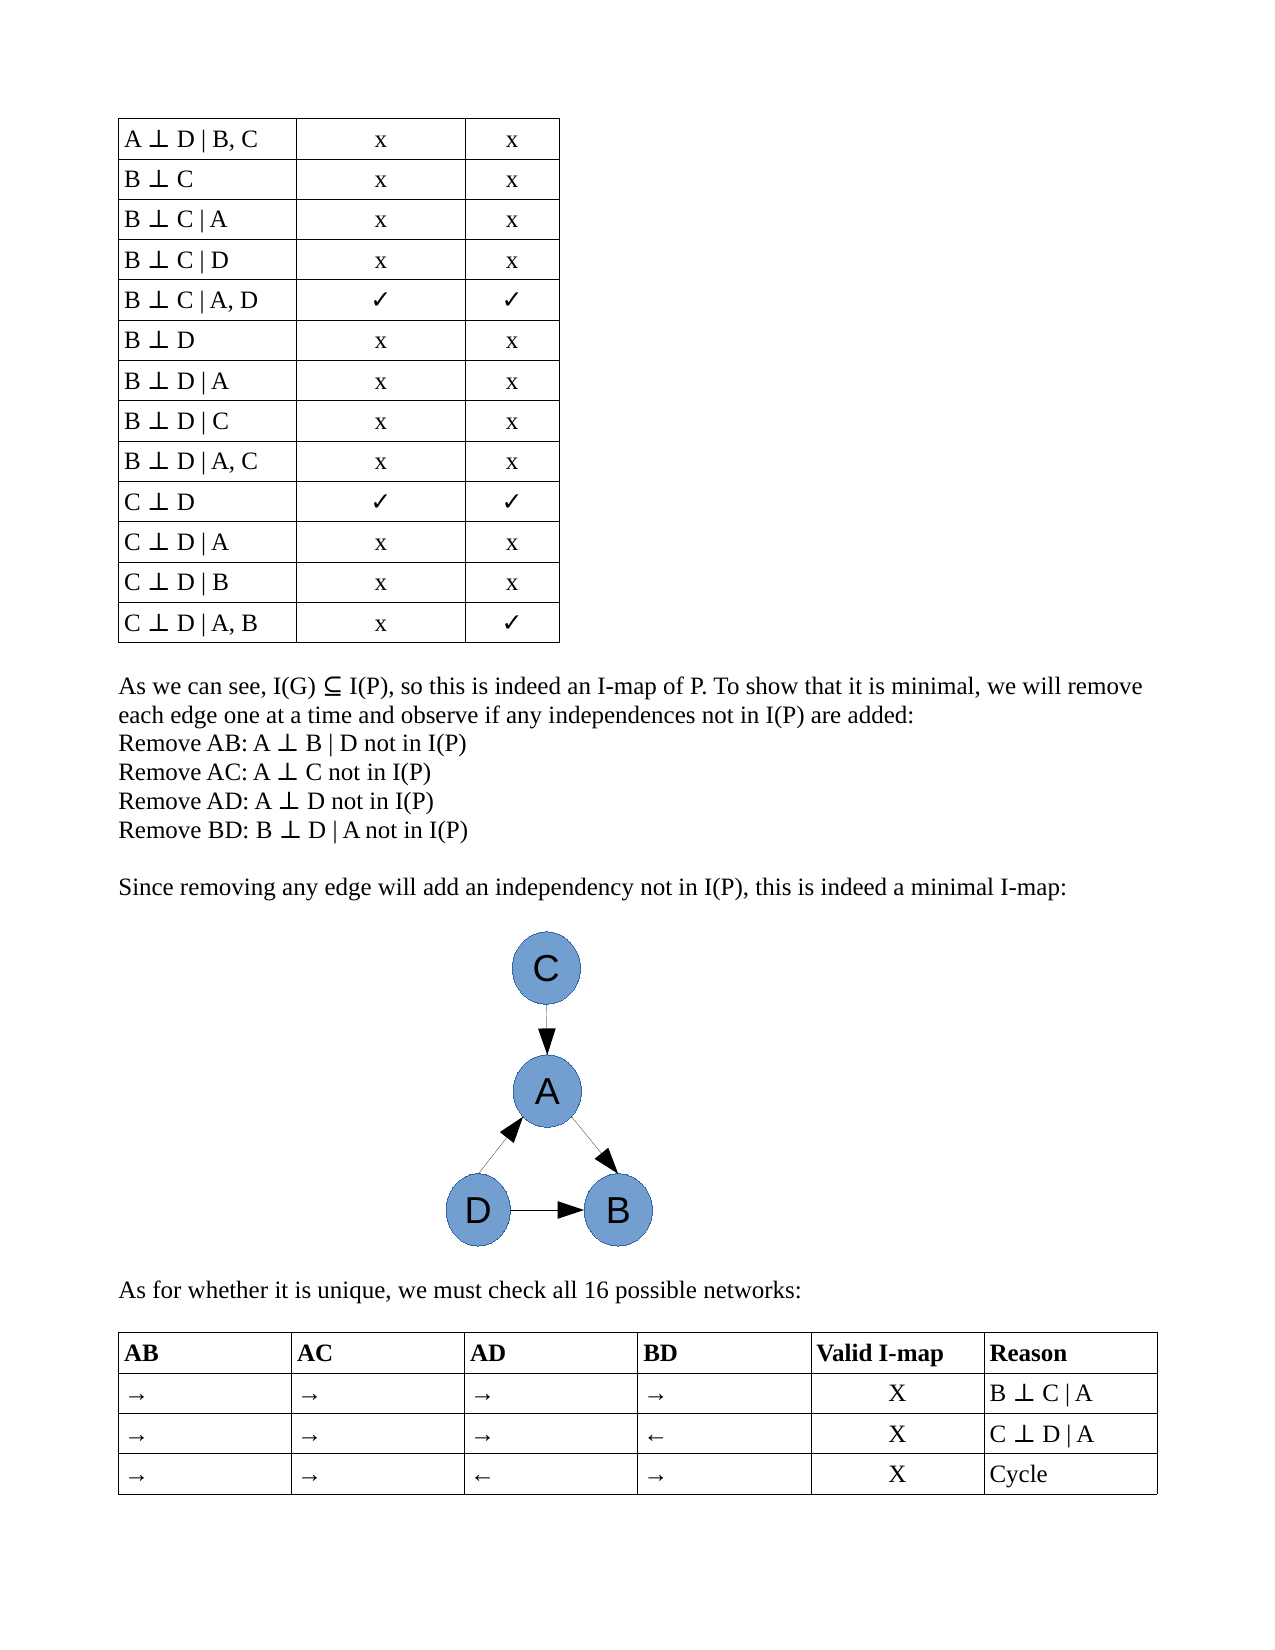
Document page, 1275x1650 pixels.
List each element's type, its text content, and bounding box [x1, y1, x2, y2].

table_cell ← [638, 1414, 811, 1453]
table_header AB [119, 1333, 291, 1373]
table_cell X [812, 1374, 984, 1413]
table_cell x [297, 522, 465, 562]
table_cell x [466, 522, 559, 562]
table_cell → [465, 1414, 637, 1453]
table_cell B ⊥ C | A, D [119, 280, 296, 320]
table_cell x [297, 200, 465, 239]
table_cell → [465, 1374, 637, 1413]
table_cell x [297, 240, 465, 279]
table_cell → [119, 1454, 291, 1493]
table_cell → [292, 1374, 464, 1413]
table_cell x [466, 240, 559, 279]
table_cell x [297, 119, 465, 158]
table_header Valid I-map [812, 1333, 984, 1373]
table_cell B ⊥ D | A, C [119, 442, 296, 481]
text As for whether it is unique, we must check all 16 possible networks: [118, 1275, 1157, 1303]
table_cell x [297, 160, 465, 199]
table_cell B ⊥ D | A [119, 361, 296, 400]
table_cell x [297, 442, 465, 481]
table_cell B ⊥ D [119, 321, 296, 360]
table_cell x [297, 361, 465, 400]
table_cell → [638, 1454, 811, 1493]
table_cell A ⊥ D | B, C [119, 119, 296, 158]
table_cell x [297, 603, 465, 642]
table_cell C ⊥ D | A [119, 522, 296, 562]
table_cell C ⊥ D [119, 482, 296, 521]
table_cell → [292, 1414, 464, 1453]
table_header AC [292, 1333, 464, 1373]
text Since removing any edge will add an independency not in I(P), this is indeed a minimal I-map: [118, 872, 1157, 901]
table_cell C ⊥ D | A [985, 1414, 1157, 1453]
text Remove AC: A ⊥ C not in I(P) [118, 757, 1157, 786]
table_cell x [466, 401, 559, 441]
text As we can see, I(G) ⊆ I(P), so this is indeed an I-map of P. To show that it is minimal, we will remove each edge one at a time and observe if any independences not in I(P) are added: [118, 671, 1157, 728]
table_cell B ⊥ C | A [119, 200, 296, 239]
table_cell B ⊥ C | D [119, 240, 296, 279]
table_cell ✓ [466, 482, 559, 521]
table_cell ✓ [466, 280, 559, 320]
table_cell x [466, 160, 559, 199]
table_cell C ⊥ D | A, B [119, 603, 296, 642]
table_cell B ⊥ C [119, 160, 296, 199]
text Remove BD: B ⊥ D | A not in I(P) [118, 815, 1157, 843]
table_cell ✓ [297, 280, 465, 320]
table_cell x [466, 442, 559, 481]
table_header BD [638, 1333, 811, 1373]
table_cell → [119, 1414, 291, 1453]
table_cell X [812, 1414, 984, 1453]
table_cell x [297, 563, 465, 602]
table_cell → [119, 1374, 291, 1413]
table_cell x [466, 321, 559, 360]
table_cell x [297, 401, 465, 441]
table_cell x [466, 361, 559, 400]
table_cell x [466, 563, 559, 602]
table_cell ✓ [466, 603, 559, 642]
table_cell ← [465, 1454, 637, 1493]
table_cell → [292, 1454, 464, 1493]
table_cell B ⊥ C | A [985, 1374, 1157, 1413]
text Remove AB: A ⊥ B | D not in I(P) [118, 728, 1157, 757]
table_cell B ⊥ D | C [119, 401, 296, 441]
table_cell → [638, 1374, 811, 1413]
table_header Reason [985, 1333, 1157, 1373]
table_header AD [465, 1333, 637, 1373]
table_cell C ⊥ D | B [119, 563, 296, 602]
text Remove AD: A ⊥ D not in I(P) [118, 786, 1157, 815]
table_cell x [466, 200, 559, 239]
table_cell Cycle [985, 1454, 1157, 1493]
table_cell x [297, 321, 465, 360]
table_cell x [466, 119, 559, 158]
table_cell ✓ [297, 482, 465, 521]
table_cell X [812, 1454, 984, 1493]
